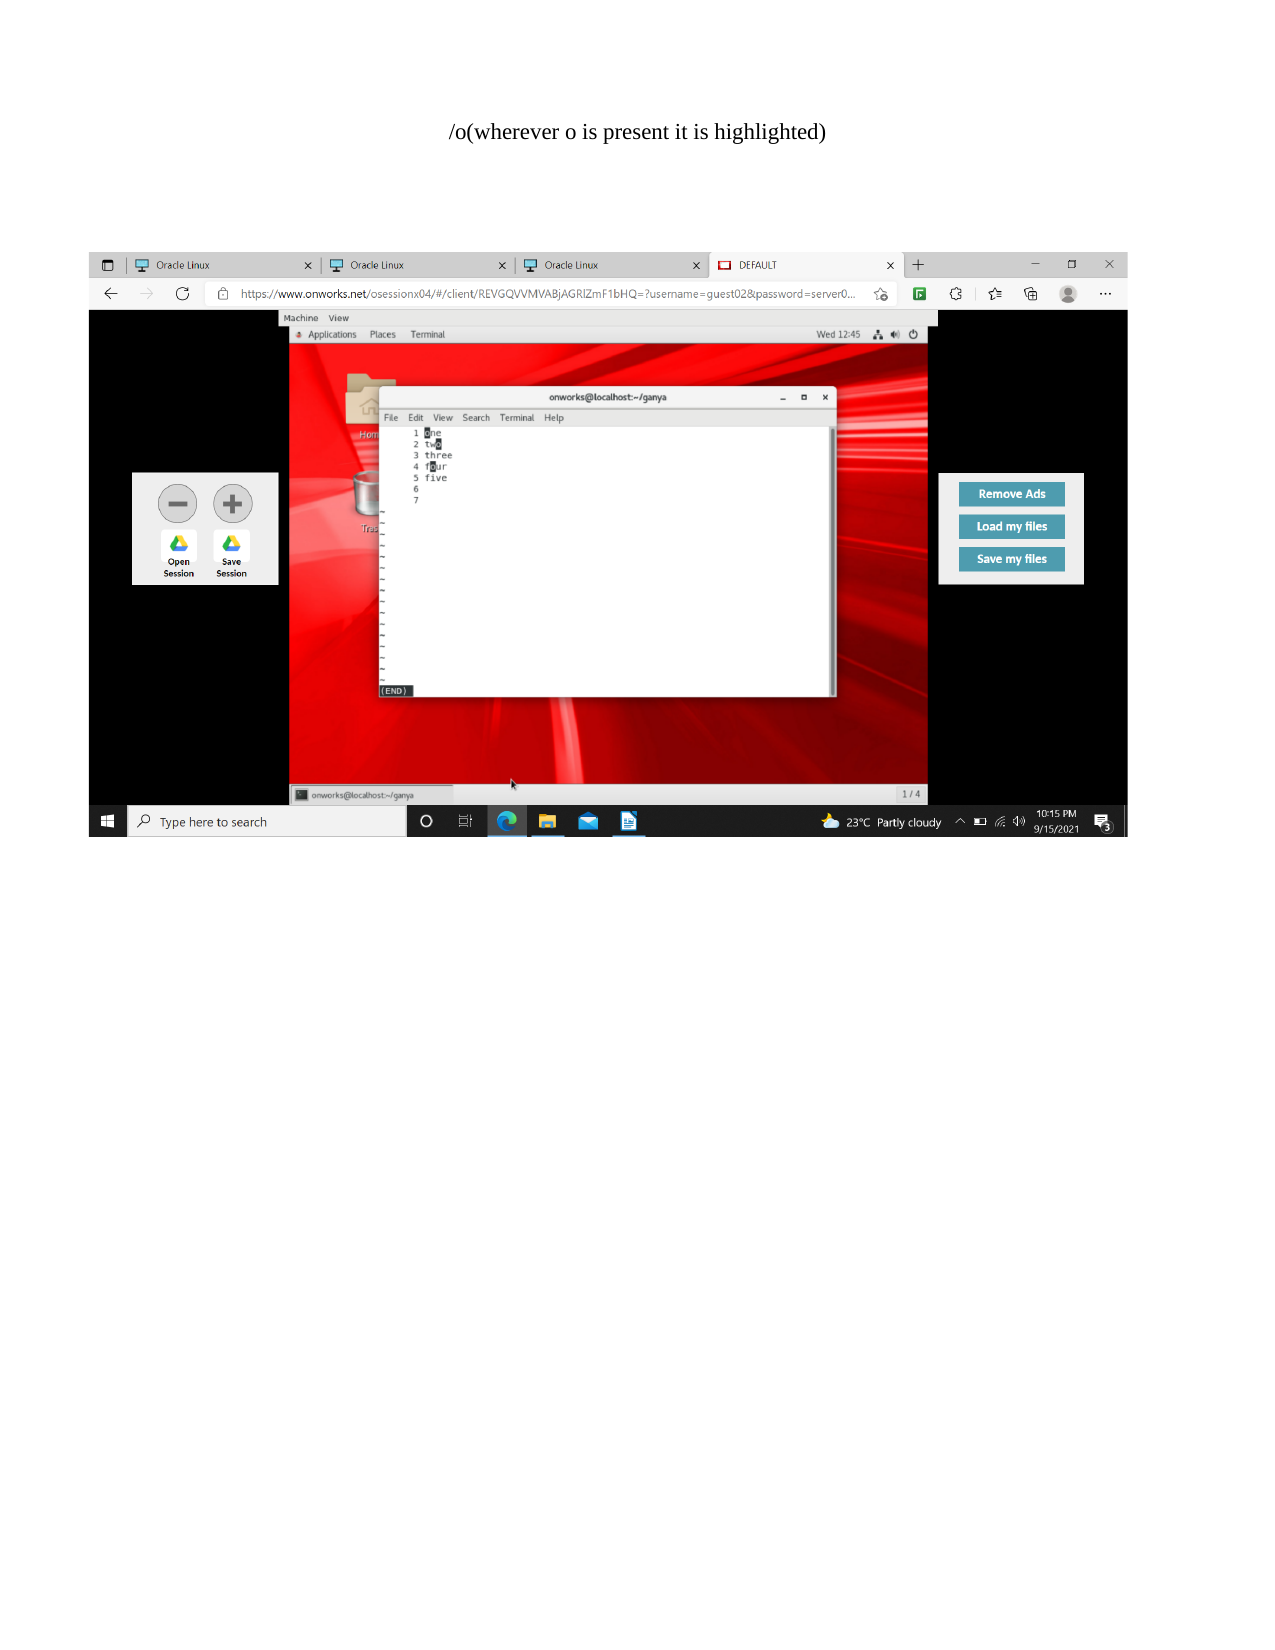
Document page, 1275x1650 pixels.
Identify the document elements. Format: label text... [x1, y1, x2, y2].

text /o(wherever o is present it is highlighted) [118, 118, 1157, 144]
